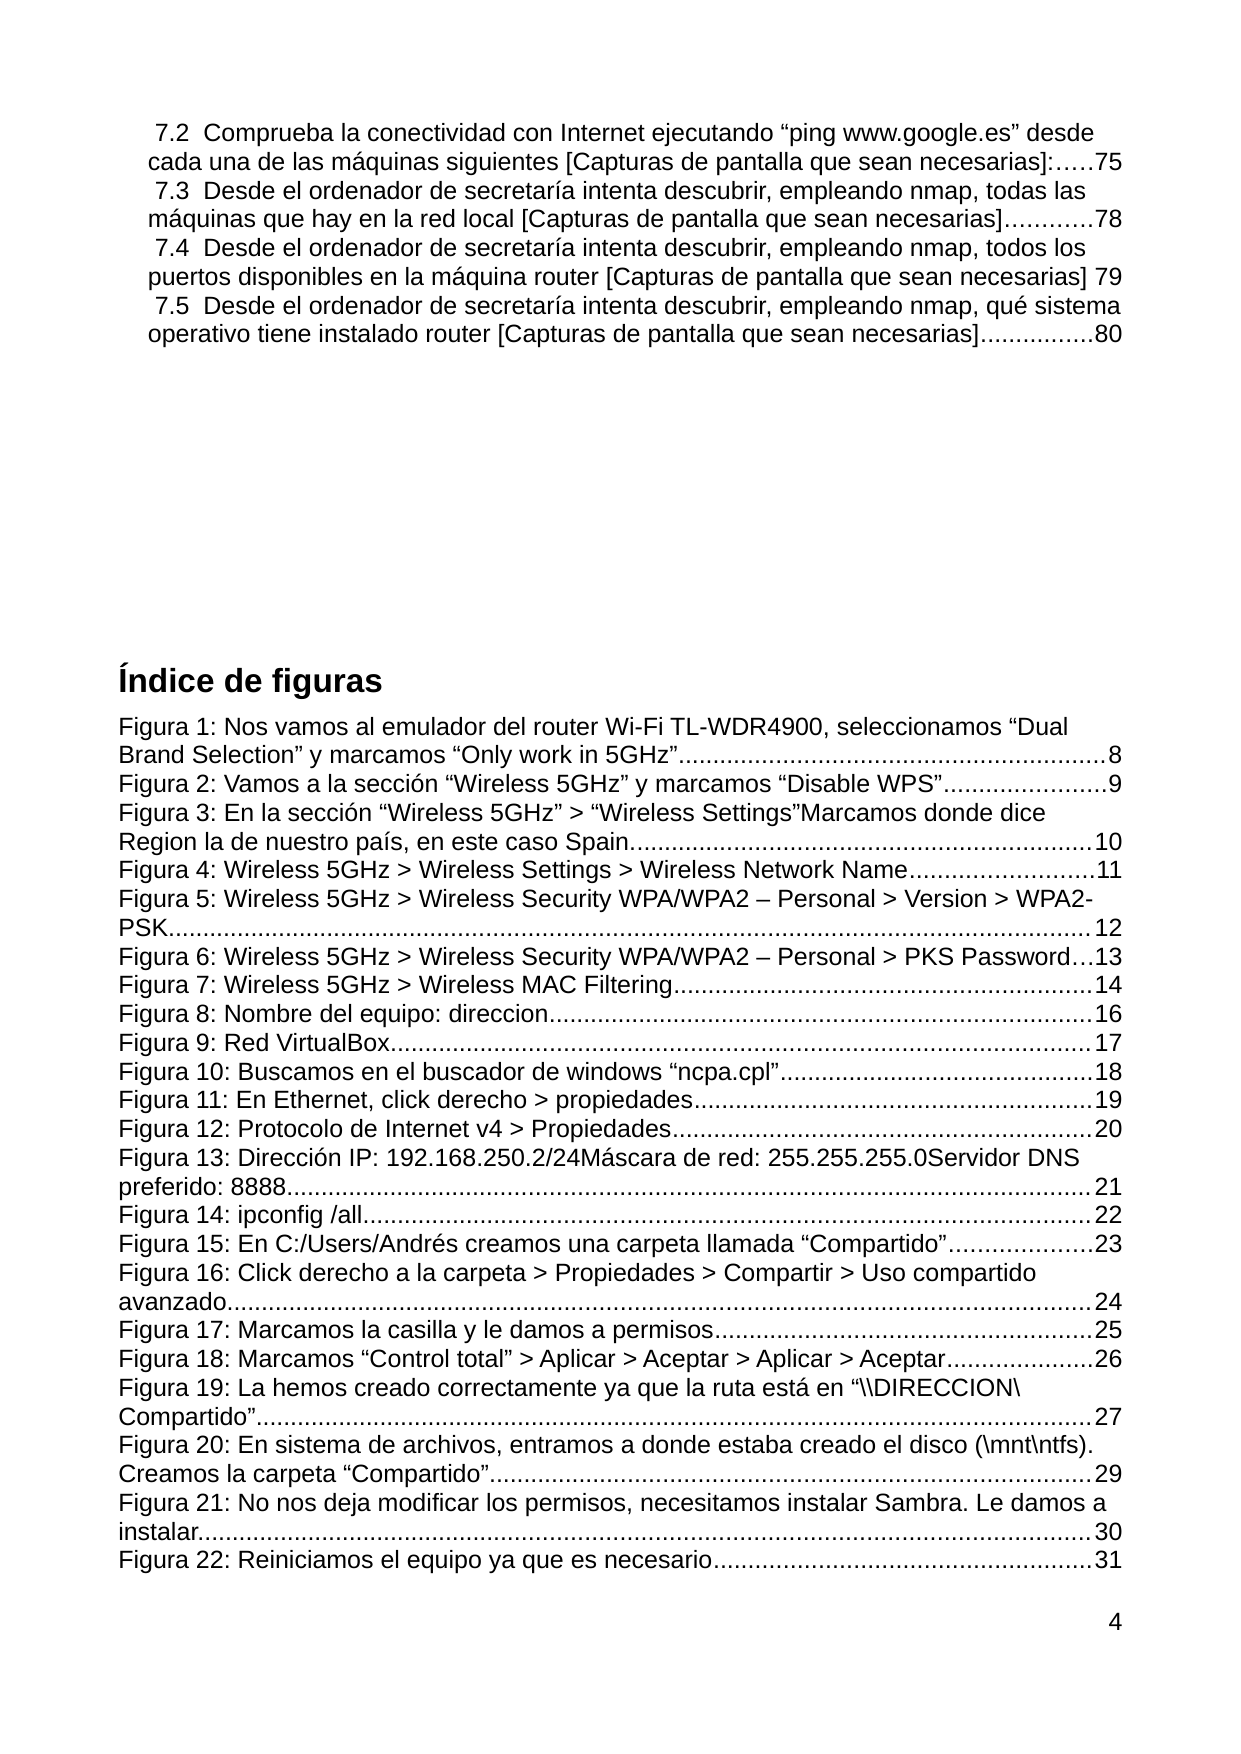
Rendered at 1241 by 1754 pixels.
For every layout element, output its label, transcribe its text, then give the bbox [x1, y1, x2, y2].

text Figura 6: Wireless 5GHz > Wireless Security WPA/WPA2 – Personal > PKS Password 13 [118, 942, 1122, 970]
text Figura 4: Wireless 5GHz > Wireless Settings > Wireless Network Name 11 [118, 855, 1122, 884]
text 7.5 Desde el ordenador de secretaría intenta descubrir, empleando nmap, qué sistema operativo tiene instalado router [Capturas de pantalla que sean necesarias] 80 [148, 291, 1122, 348]
text 7.3 Desde el ordenador de secretaría intenta descubrir, empleando nmap, todas las máquinas que hay en la red local [Capturas de pantalla que sean necesarias] 78 [148, 176, 1122, 233]
text Figura 9: Red VirtualBox 17 [118, 1028, 1122, 1057]
text Figura 7: Wireless 5GHz > Wireless MAC Filtering 14 [118, 970, 1122, 999]
text Figura 17: Marcamos la casilla y le damos a permisos 25 [118, 1315, 1122, 1344]
text Figura 10: Buscamos en el buscador de windows “ncpa.cpl” 18 [118, 1057, 1122, 1085]
text Figura 3: En la sección “Wireless 5GHz” > “Wireless Settings”Marcamos donde dice Region la de nuestro país, en este caso Spain. 10 [118, 798, 1122, 855]
text Figura 22: Reiniciamos el equipo ya que es necesario 31 [118, 1545, 1122, 1574]
text Figura 14: ipconfig /all 22 [118, 1200, 1122, 1229]
text Figura 11: En Ethernet, click derecho > propiedades 19 [118, 1085, 1122, 1114]
text Figura 21: No nos deja modificar los permisos, necesitamos instalar Sambra. Le damos a instalar. 30 [118, 1488, 1122, 1545]
text Figura 19: La hemos creado correctamente ya que la ruta está en “\\DIRECCION\Compartido” 27 [118, 1373, 1122, 1430]
text Figura 18: Marcamos “Control total” > Aplicar > Aceptar > Aplicar > Aceptar 26 [118, 1344, 1122, 1373]
text 7.4 Desde el ordenador de secretaría intenta descubrir, empleando nmap, todos los puertos disponibles en la máquina router [Capturas de pantalla que sean necesarias] 79 [148, 233, 1122, 291]
text 7.2 Comprueba la conectividad con Internet ejecutando “ping www.google.es” desde cada una de las máquinas siguientes [Capturas de pantalla que sean necesarias]: 75 [148, 118, 1122, 176]
text Figura 20: En sistema de archivos, entramos a donde estaba creado el disco (\mnt\ntfs). Creamos la carpeta “Compartido” 29 [118, 1430, 1122, 1488]
text Figura 16: Click derecho a la carpeta > Propiedades > Compartir > Uso compartido avanzado 24 [118, 1258, 1122, 1315]
text Figura 1: Nos vamos al emulador del router Wi-Fi TL-WDR4900, seleccionamos “Dual Brand Selection” y marcamos “Only work in 5GHz” 8 [118, 712, 1122, 769]
text Figura 13: Dirección IP: 192.168.250.2/24Máscara de red: 255.255.255.0Servidor DNS preferido: 8888 21 [118, 1143, 1122, 1200]
text Figura 12: Protocolo de Internet v4 > Propiedades 20 [118, 1114, 1122, 1143]
text Figura 2: Vamos a la sección “Wireless 5GHz” y marcamos “Disable WPS” 9 [118, 769, 1122, 798]
text Figura 8: Nombre del equipo: direccion 16 [118, 999, 1122, 1028]
text Figura 5: Wireless 5GHz > Wireless Security WPA/WPA2 – Personal > Version > WPA2-PSK 12 [118, 884, 1122, 942]
text Figura 15: En C:/Users/Andrés creamos una carpeta llamada “Compartido” 23 [118, 1229, 1122, 1258]
subtitle Índice de figuras [118, 661, 1122, 699]
